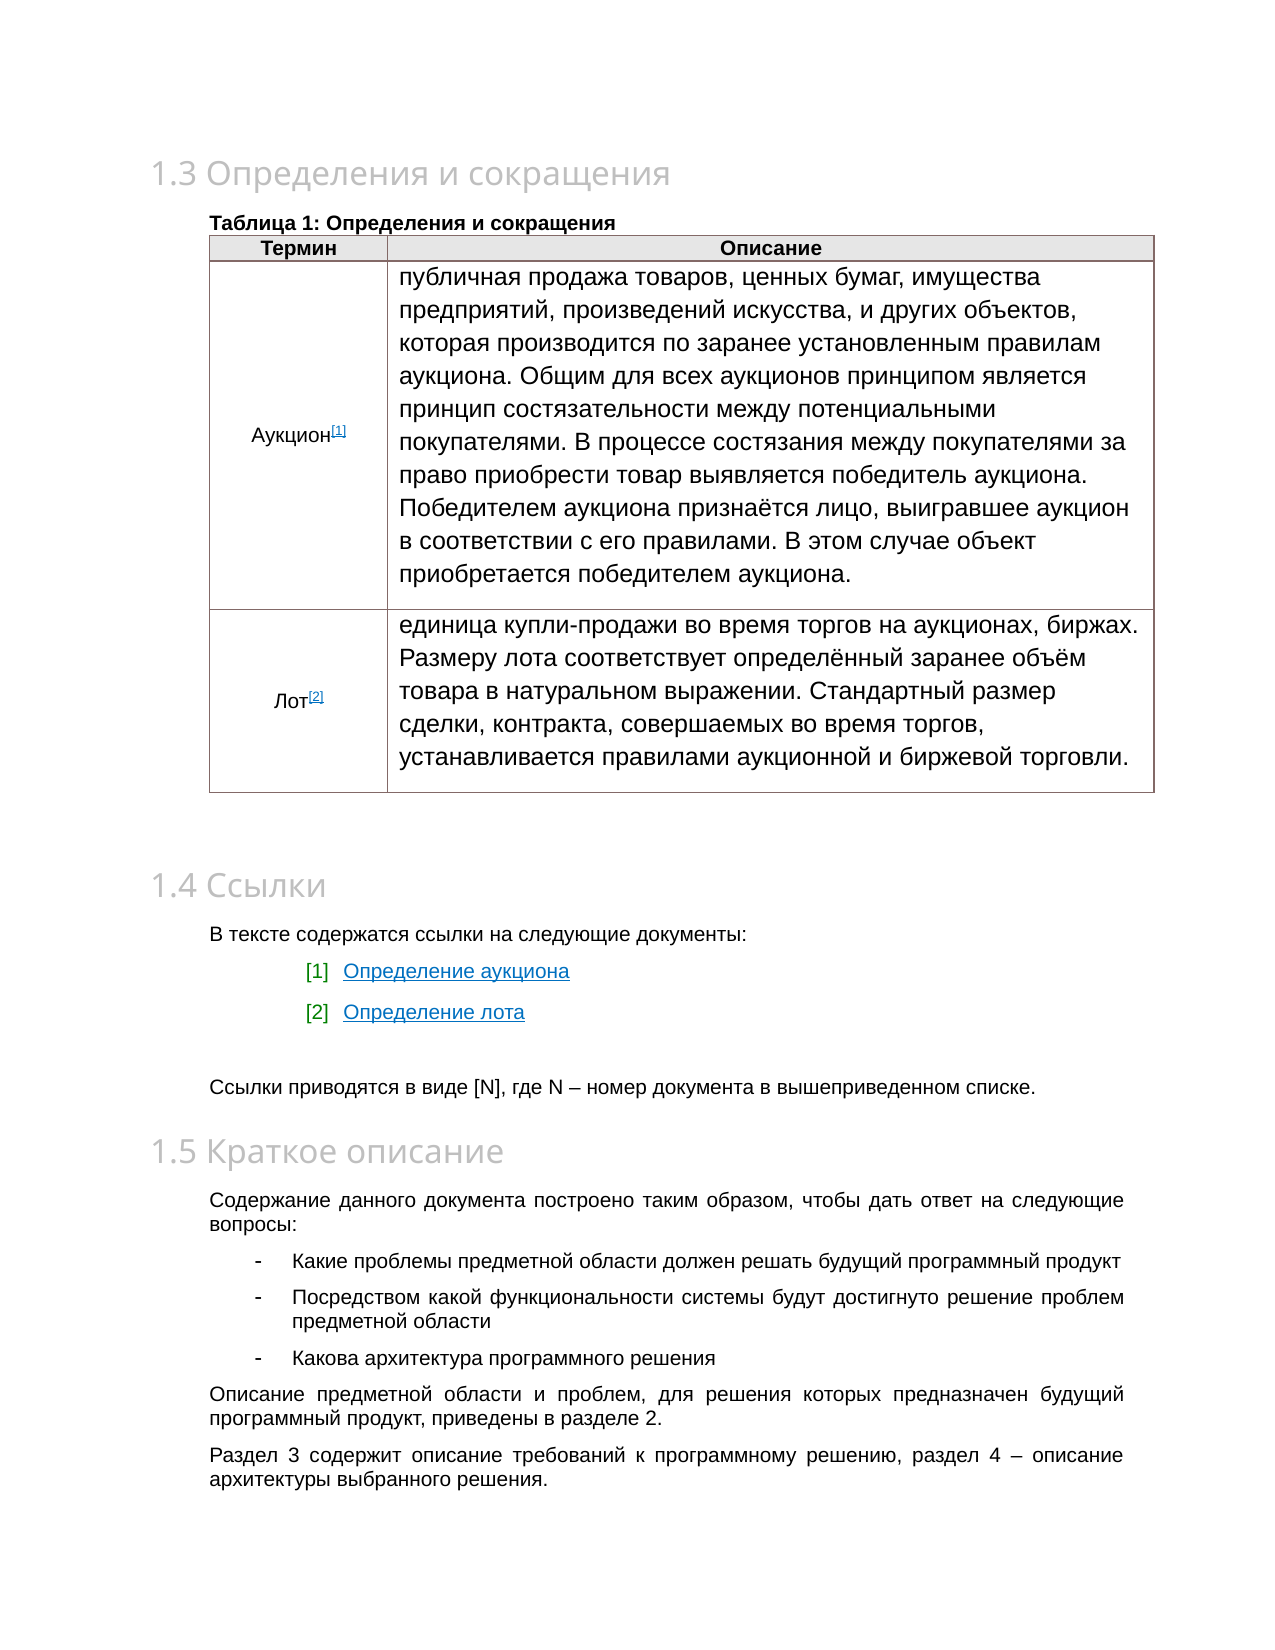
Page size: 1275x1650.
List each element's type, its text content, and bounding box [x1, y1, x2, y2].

table_header Описание [388, 236, 1153, 260]
table_header Термин [210, 236, 387, 260]
table_cell Лот[2] [210, 610, 387, 792]
table_cell публичная продажа товаров, ценных бумаг, имущества предприятий, произведений искусства, и других объектов, которая производится по заранее установленным правилам аукциона. Общим для всех аукционов принципом является принцип состязательности между потенциальными покупателями. В процессе состязания между покупателями за право приобрести товар выявляется победитель аукциона. Победителем аукциона признаётся лицо, выигравшее аукцион в соответствии с его правилами. В этом случае объект приобретается победителем аукциона. [388, 262, 1153, 608]
text Описание предметной области и проблем, для решения которых предназначен будущий программный продукт, приведены в разделе 2. [209, 1382, 1125, 1430]
text Таблица 1: Определения и сокращения [209, 211, 1125, 234]
text - Какова архитектура программного решения [254, 1346, 1125, 1370]
text В тексте содержатся ссылки на следующие документы: [209, 922, 1125, 946]
subtitle 1.5 Краткое описание [150, 1128, 1125, 1173]
text Раздел 3 содержит описание требований к программному решению, раздел 4 – описание архитектуры выбранного решения. [209, 1443, 1125, 1491]
text Содержание данного документа построено таким образом, чтобы дать ответ на следующие вопросы: [209, 1188, 1125, 1236]
table_cell единица купли-продажи во время торгов на аукционах, биржах. Размеру лота соответствует определённый заранее объём товара в натуральном выражении. Стандартный размер сделки, контракта, совершаемых во время торгов, устанавливается правилами аукционной и биржевой торговли. [388, 610, 1153, 792]
subtitle 1.3 Определения и сокращения [150, 150, 1125, 195]
subtitle 1.4 Ссылки [150, 862, 1125, 907]
text [1] Определение аукциона [306, 959, 1125, 983]
text [2] Определение лота [306, 995, 1125, 1026]
text - Какие проблемы предметной области должен решать будущий программный продукт [254, 1249, 1125, 1273]
text - Посредством какой функциональности системы будут достигнуто решение проблем предметной области [254, 1285, 1125, 1333]
table_cell Аукцион[1] [210, 262, 387, 608]
text Ссылки приводятся в виде [N], где N – номер документа в вышеприведенном списке. [209, 1074, 1125, 1098]
